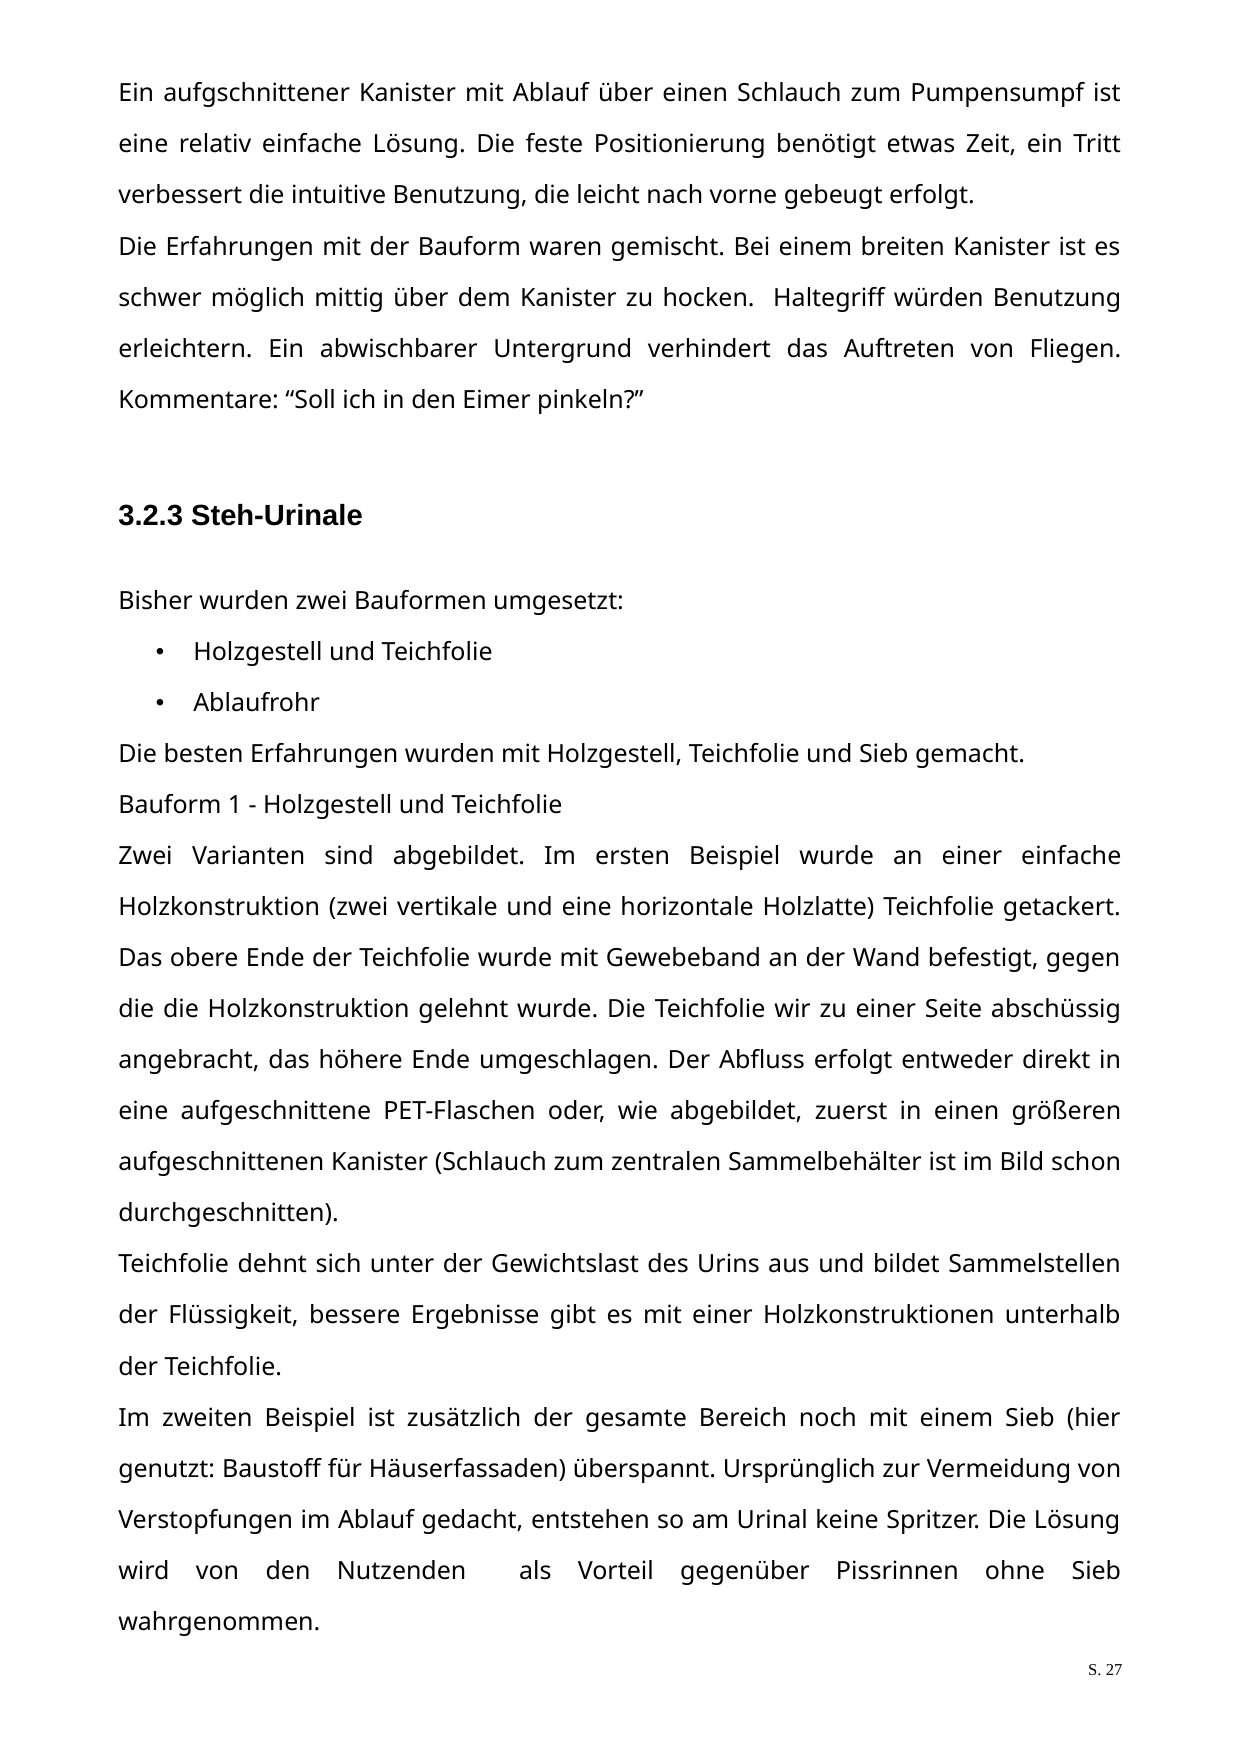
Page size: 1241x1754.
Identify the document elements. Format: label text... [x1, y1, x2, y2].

text Zwei Varianten sind abgebildet. Im ersten Beispiel wurde an einer einfache Holzkonstruktion (zwei vertikale und eine horizontale Holzlatte) Teichfolie getackert. Das obere Ende der Teichfolie wurde mit Gewebeband an der Wand befestigt, gegen die die Holzkonstruktion gelehnt wurde. Die Teichfolie wir zu einer Seite abschüssig angebracht, das höhere Ende umgeschlagen. Der Abfluss erfolgt entweder direkt in eine aufgeschnittene PET-Flaschen oder, wie abgebildet, zuerst in einen größeren aufgeschnittenen Kanister (Schlauch zum zentralen Sammelbehälter ist im Bild schon durchgeschnitten). [118, 838, 1122, 1229]
text Teichfolie dehnt sich unter der Gewichtslast des Urins aus und bildet Sammelstellen der Flüssigkeit, bessere Ergebnisse gibt es mit einer Holzkonstruktionen unterhalb der Teichfolie. [118, 1246, 1122, 1382]
list Holzgestell und Teichfolie [156, 633, 1122, 668]
subtitle 3.2.3 Steh-Urinale [118, 498, 1122, 531]
text Bisher wurden zwei Bauformen umgesetzt: [118, 582, 1122, 617]
text Bauform 1 - Holzgestell und Teichfolie [118, 787, 1122, 821]
text Im zweiten Beispiel ist zusätzlich der gesamte Bereich noch mit einem Sieb (hier genutzt: Baustoff für Häuserfassaden) überspannt. Ursprünglich zur Vermeidung von Verstopfungen im Ablauf gedacht, entstehen so am Urinal keine Spritzer. Die Lösung wird von den Nutzenden als Vorteil gegenüber Pissrinnen ohne Sieb wahrgenommen. [118, 1399, 1122, 1637]
text Die besten Erfahrungen wurden mit Holzgestell, Teichfolie und Sieb gemacht. [118, 736, 1122, 770]
text Die Erfahrungen mit der Bauform waren gemischt. Bei einem breiten Kanister ist es schwer möglich mittig über dem Kanister zu hocken. Haltegriff würden Benutzung erleichtern. Ein abwischbarer Untergrund verhindert das Auftreten von Fliegen. Kommentare: “Soll ich in den Eimer pinkeln?” [118, 228, 1122, 415]
list Ablaufrohr [156, 684, 1122, 719]
text Ein aufgschnittener Kanister mit Ablauf über einen Schlauch zum Pumpensumpf ist eine relativ einfache Lösung. Die feste Positionierung benötigt etwas Zeit, ein Tritt verbessert die intuitive Benutzung, die leicht nach vorne gebeugt erfolgt. [118, 75, 1122, 211]
